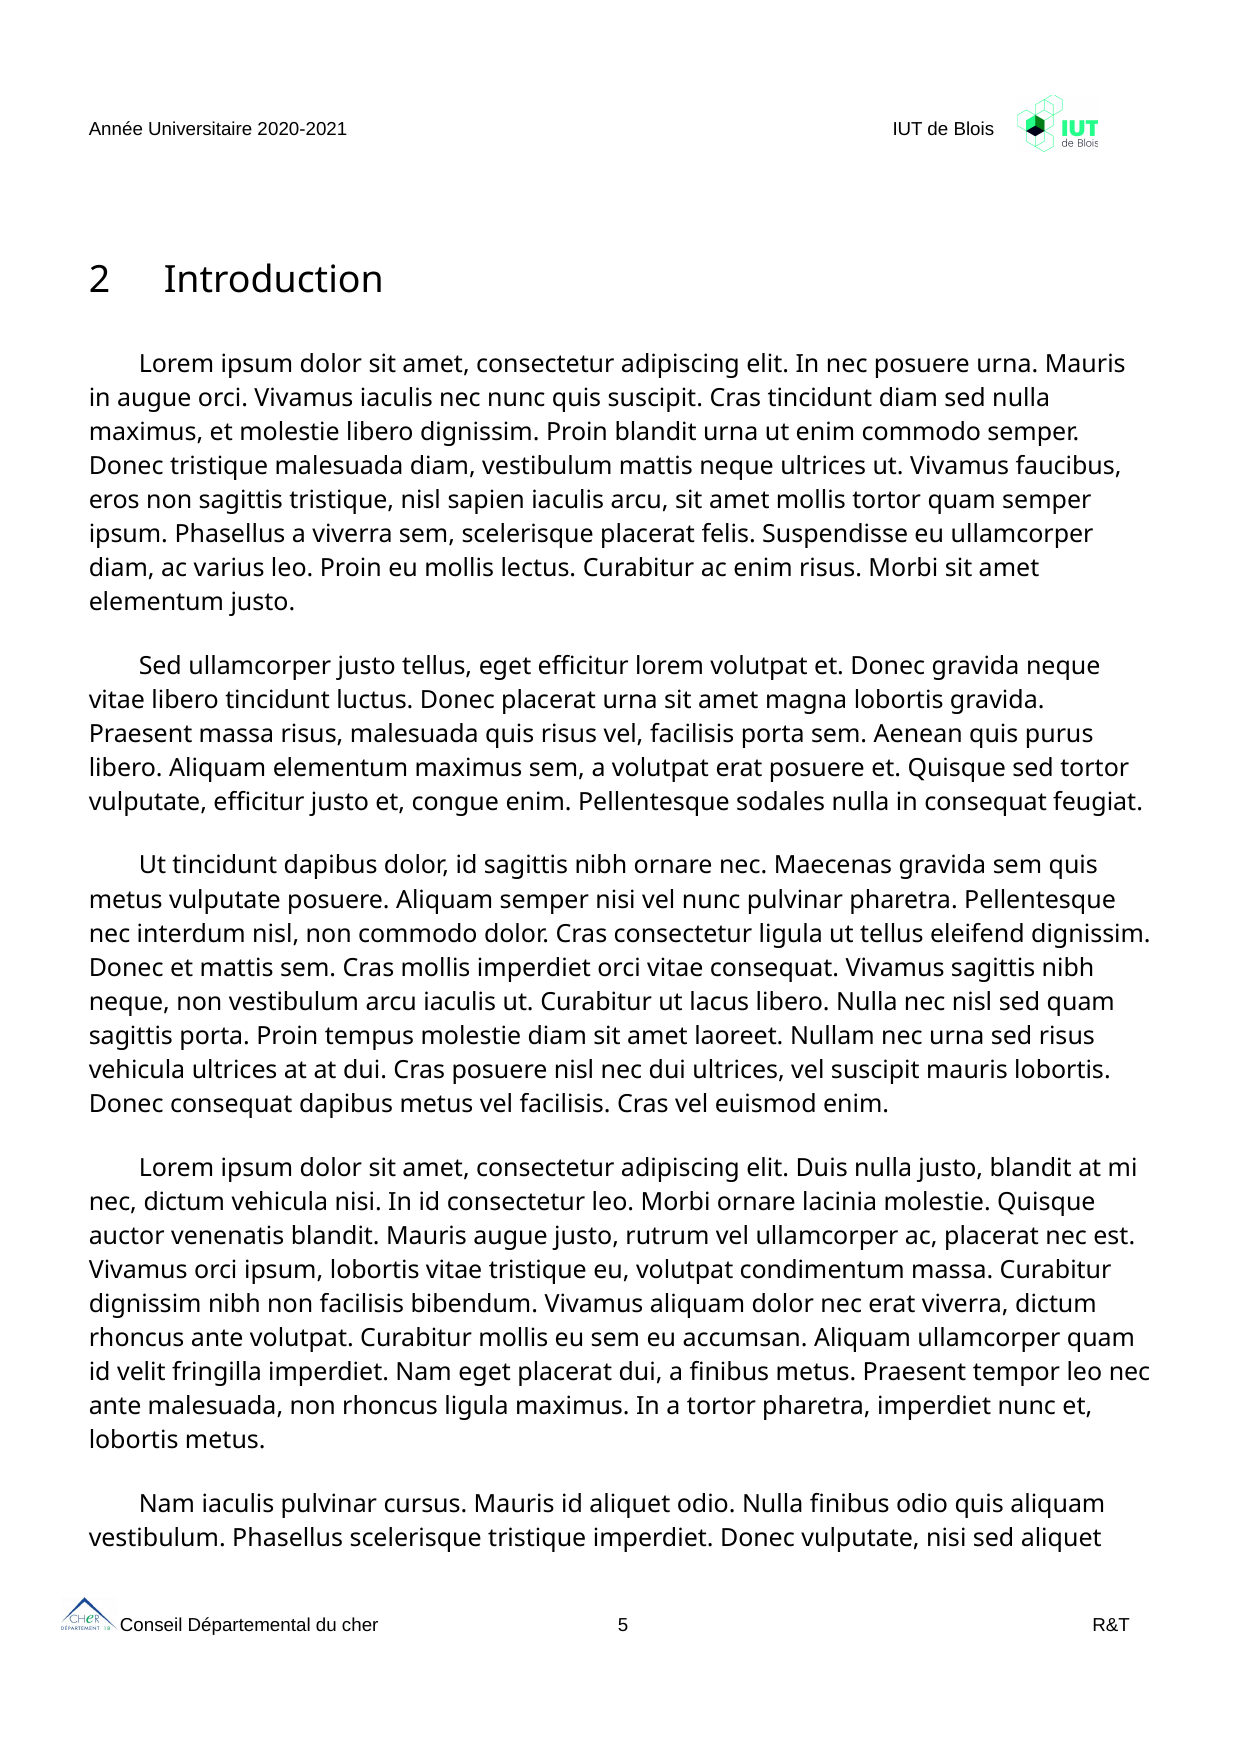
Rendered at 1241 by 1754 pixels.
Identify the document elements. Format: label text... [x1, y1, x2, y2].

subtitle Introduction [88, 252, 1093, 303]
text Nam iaculis pulvinar cursus. Mauris id aliquet odio. Nulla finibus odio quis aliquam vestibulum. Phasellus scelerisque tristique imperdiet. Donec vulputate, nisi sed aliquet [88, 1485, 1152, 1553]
picture [1017, 95, 1098, 152]
text Lorem ipsum dolor sit amet, consectetur adipiscing elit. Duis nulla justo, blandit at mi nec, dictum vehicula nisi. In id consectetur leo. Morbi ornare lacinia molestie. Quisque auctor venenatis blandit. Mauris augue justo, rutrum vel ullamcorper ac, placerat nec est. Vivamus orci ipsum, lobortis vitae tristique eu, volutpat condimentum massa. Curabitur dignissim nibh non facilisis bibendum. Vivamus aliquam dolor nec erat viverra, dictum rhoncus ante volutpat. Curabitur mollis eu sem eu accumsan. Aliquam ullamcorper quam id velit fringilla imperdiet. Nam eget placerat dui, a finibus metus. Praesent tempor leo nec ante malesuada, non rhoncus ligula maximus. In a tortor pharetra, imperdiet nunc et, lobortis metus. [88, 1149, 1152, 1456]
text Lorem ipsum dolor sit amet, consectetur adipiscing elit. In nec posuere urna. Mauris in augue orci. Vivamus iaculis nec nunc quis suscipit. Cras tincidunt diam sed nulla maximus, et molestie libero dignissim. Proin blandit urna ut enim commodo semper. Donec tristique malesuada diam, vestibulum mattis neque ultrices ut. Vivamus faucibus, eros non sagittis tristique, nisl sapien iaculis arcu, sit amet mollis tortor quam semper ipsum. Phasellus a viverra sem, scelerisque placerat felis. Suspendisse eu ullamcorper diam, ac varius leo. Proin eu mollis lectus. Curabitur ac enim risus. Morbi sit amet elementum justo. [88, 345, 1152, 618]
picture [61, 1597, 118, 1630]
text Sed ullamcorper justo tellus, eget efficitur lorem volutpat et. Donec gravida neque vitae libero tincidunt luctus. Donec placerat urna sit amet magna lobortis gravida. Praesent massa risus, malesuada quis risus vel, facilisis porta sem. Aenean quis purus libero. Aliquam elementum maximus sem, a volutpat erat posuere et. Quisque sed tortor vulputate, efficitur justo et, congue enim. Pellentesque sodales nulla in consequat feugiat. [88, 647, 1152, 818]
text Ut tincidunt dapibus dolor, id sagittis nibh ornare nec. Maecenas gravida sem quis metus vulputate posuere. Aliquam semper nisi vel nunc pulvinar pharetra. Pellentesque nec interdum nisl, non commodo dolor. Cras consectetur ligula ut tellus eleifend dignissim. Donec et mattis sem. Cras mollis imperdiet orci vitae consequat. Vivamus sagittis nibh neque, non vestibulum arcu iaculis ut. Curabitur ut lacus libero. Nulla nec nisl sed quam sagittis porta. Proin tempus molestie diam sit amet laoreet. Nullam nec urna sed risus vehicula ultrices at at dui. Cras posuere nisl nec dui ultrices, vel suscipit mauris lobortis. Donec consequat dapibus metus vel facilisis. Cras vel euismod enim. [88, 847, 1152, 1120]
